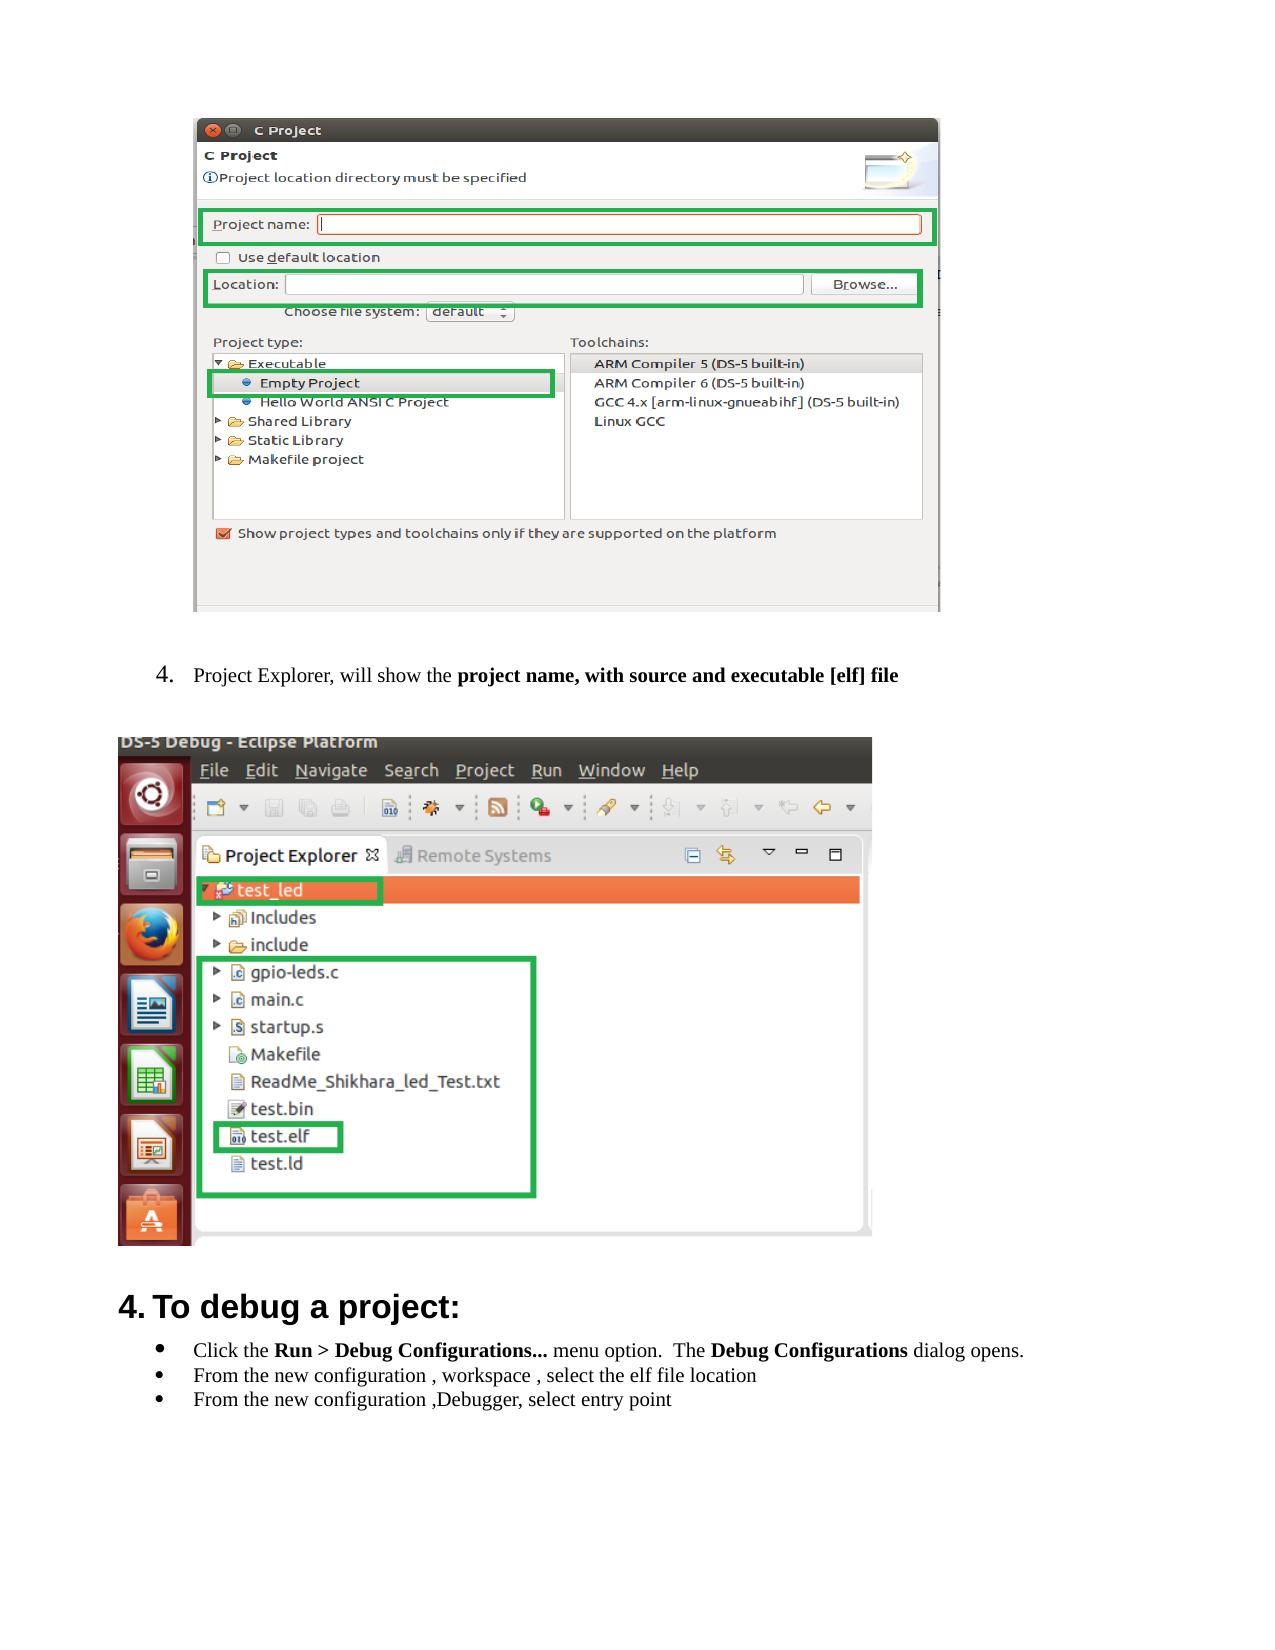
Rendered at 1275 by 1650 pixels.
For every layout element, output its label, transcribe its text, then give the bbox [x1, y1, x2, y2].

list From the new configuration , workspace , select the elf file location [156, 1363, 1157, 1387]
list Click the Run > Debug Configurations... menu option. The Debug Configurations dialog opens. [156, 1338, 1157, 1363]
picture [193, 118, 941, 612]
list Project Explorer, will show the project name, with source and executable [elf] file [156, 659, 1157, 688]
picture [118, 737, 873, 1246]
subtitle 4. To debug a project: [118, 1287, 1157, 1326]
list From the new configuration ,Debugger, select entry point [156, 1387, 1157, 1411]
